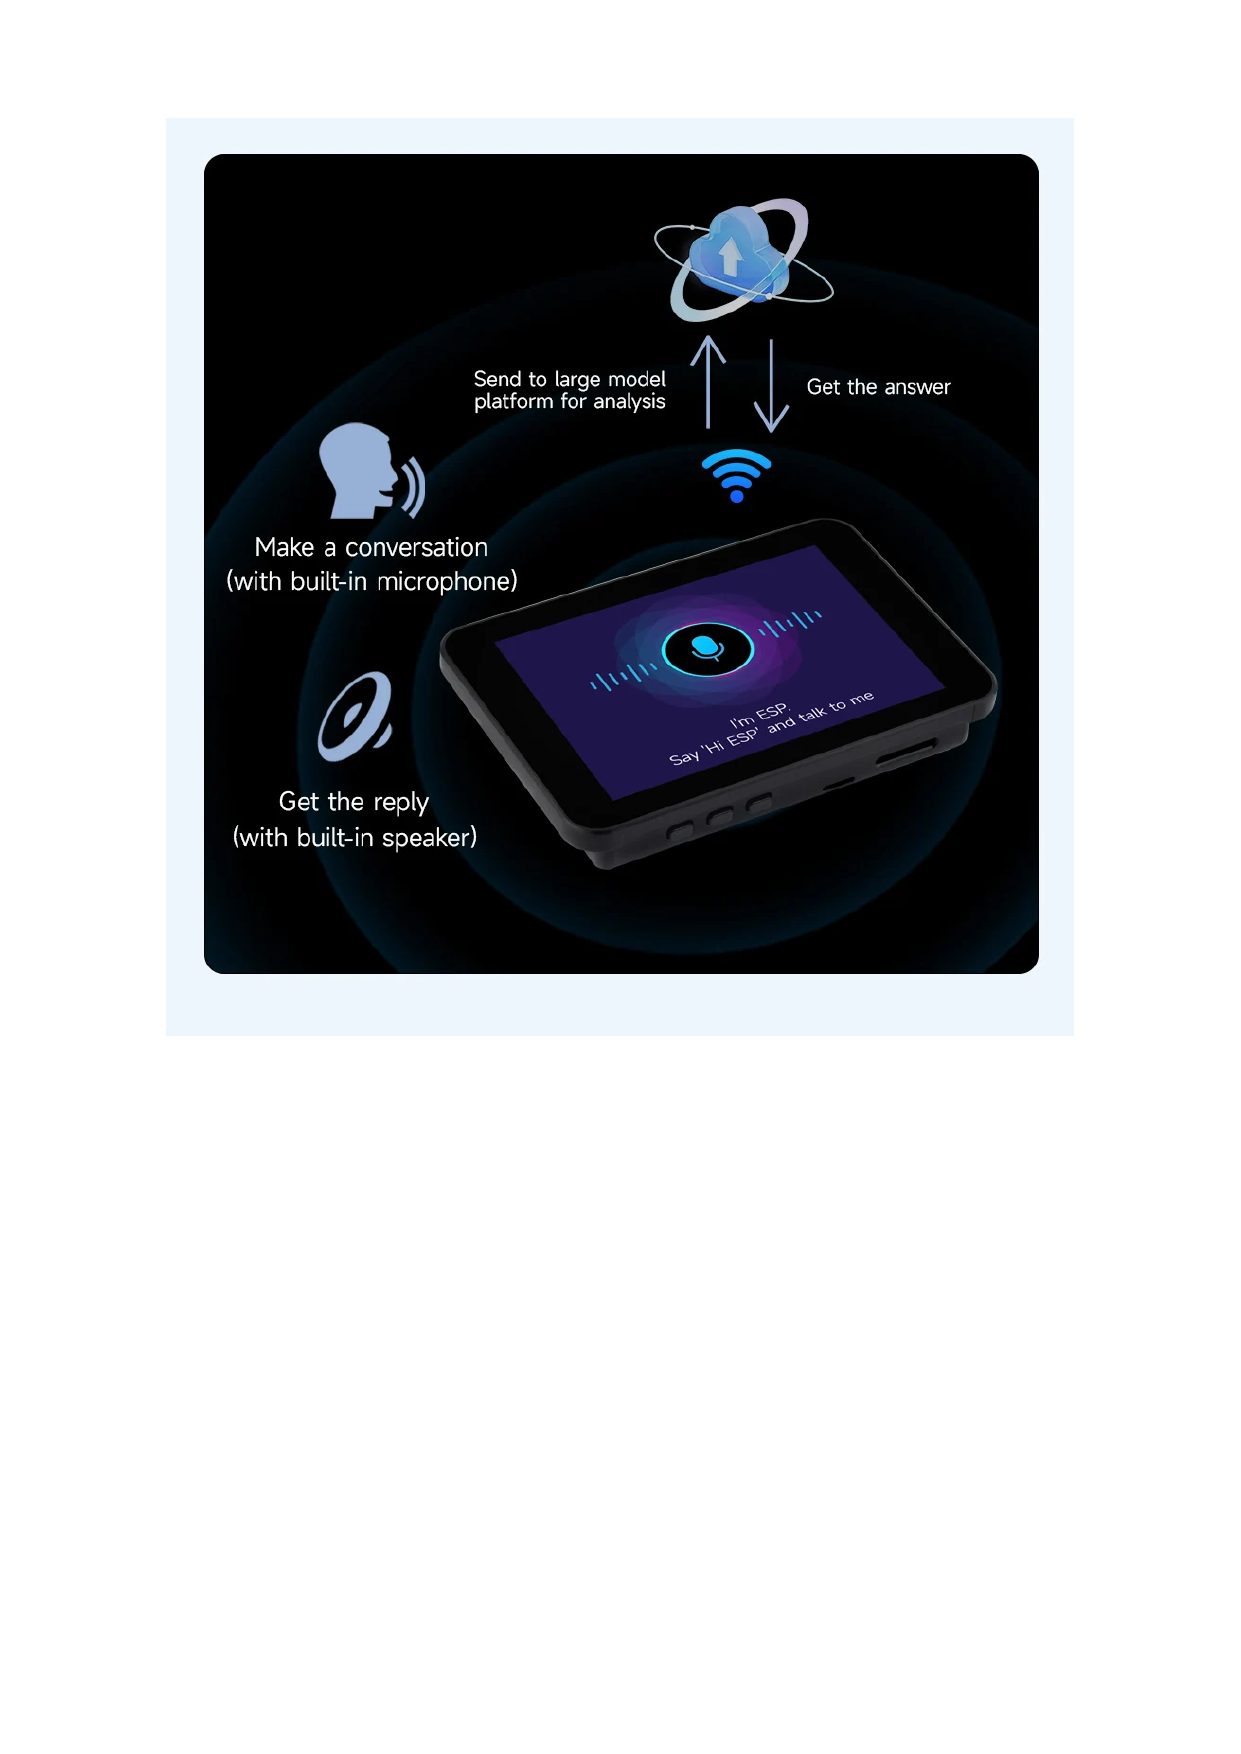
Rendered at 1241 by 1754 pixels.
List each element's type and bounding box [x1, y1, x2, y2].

picture [166, 118, 1074, 1036]
